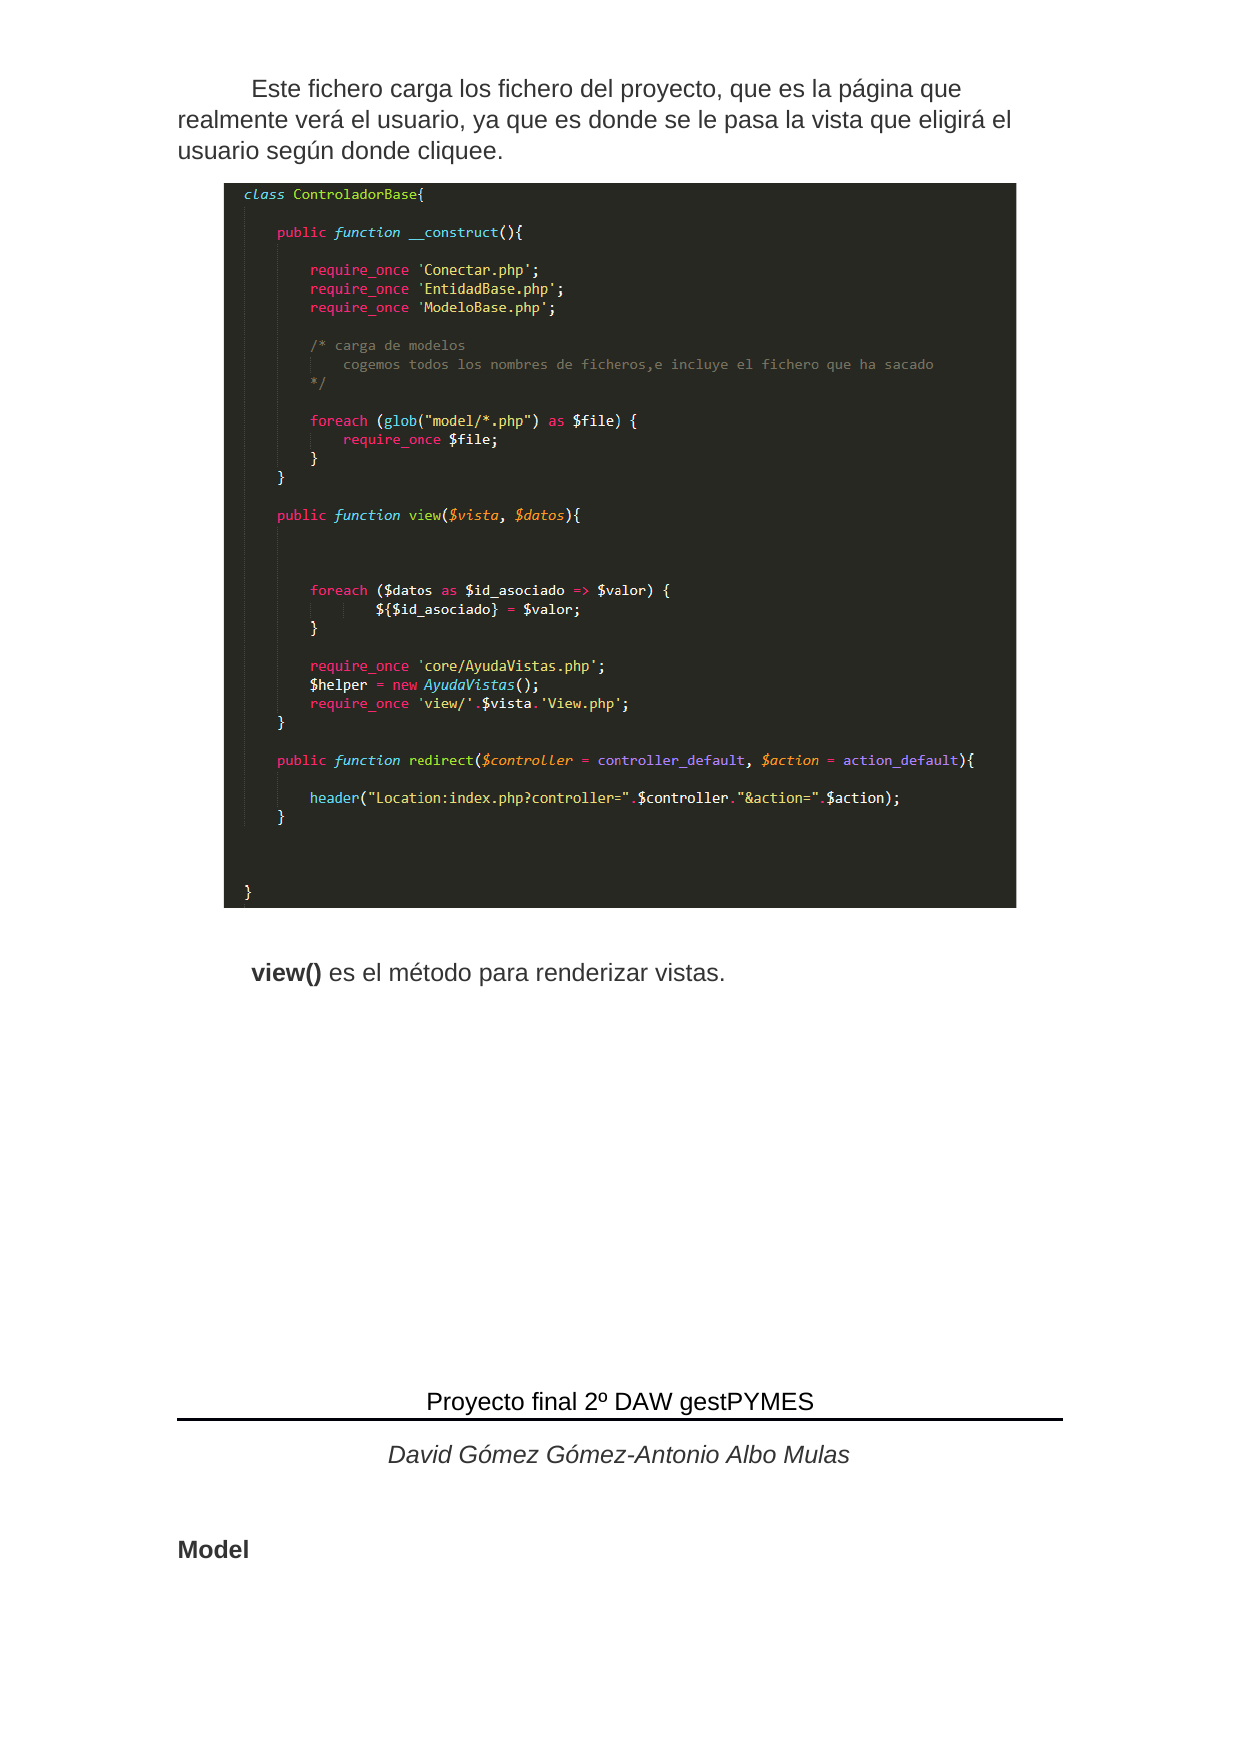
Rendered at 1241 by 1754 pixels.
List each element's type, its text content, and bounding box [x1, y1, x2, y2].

text Este fichero carga los fichero del proyecto, que es la página que realmente verá el usuario, ya que es donde se le pasa la vista que eligirá el usuario según donde cliquee. [177, 74, 1063, 164]
picture [223, 183, 1017, 908]
text Proyecto final 2º DAW gestPYMES [177, 1387, 1063, 1418]
text Model [177, 1535, 1063, 1564]
text David Gómez Gómez-Antonio Albo Mulas [177, 1440, 1063, 1469]
text view() es el método para renderizar vistas. [177, 958, 1063, 986]
